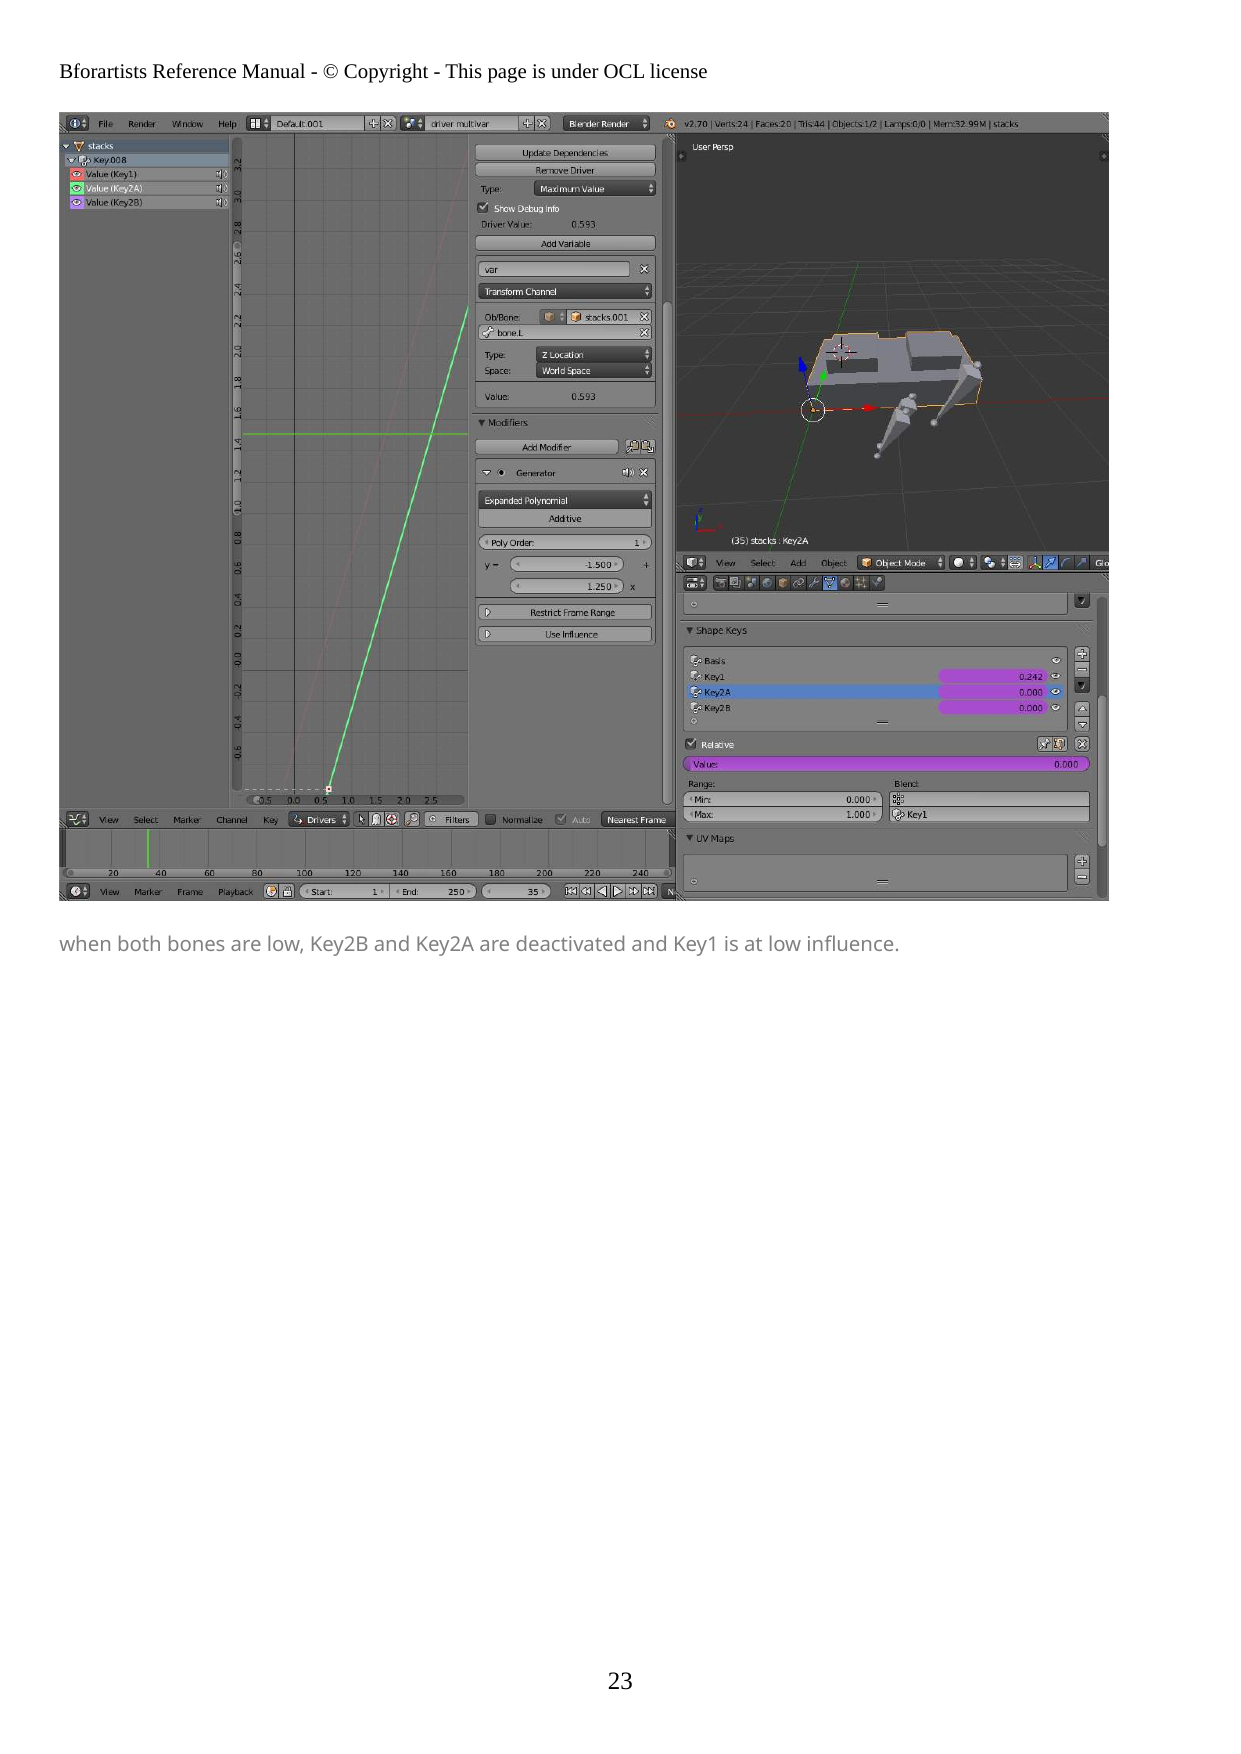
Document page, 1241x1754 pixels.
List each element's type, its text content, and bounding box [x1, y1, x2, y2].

picture [59, 112, 1109, 901]
text when both bones are low, Key2B and Key2A are deactivated and Key1 is at low influence. [59, 926, 1181, 957]
